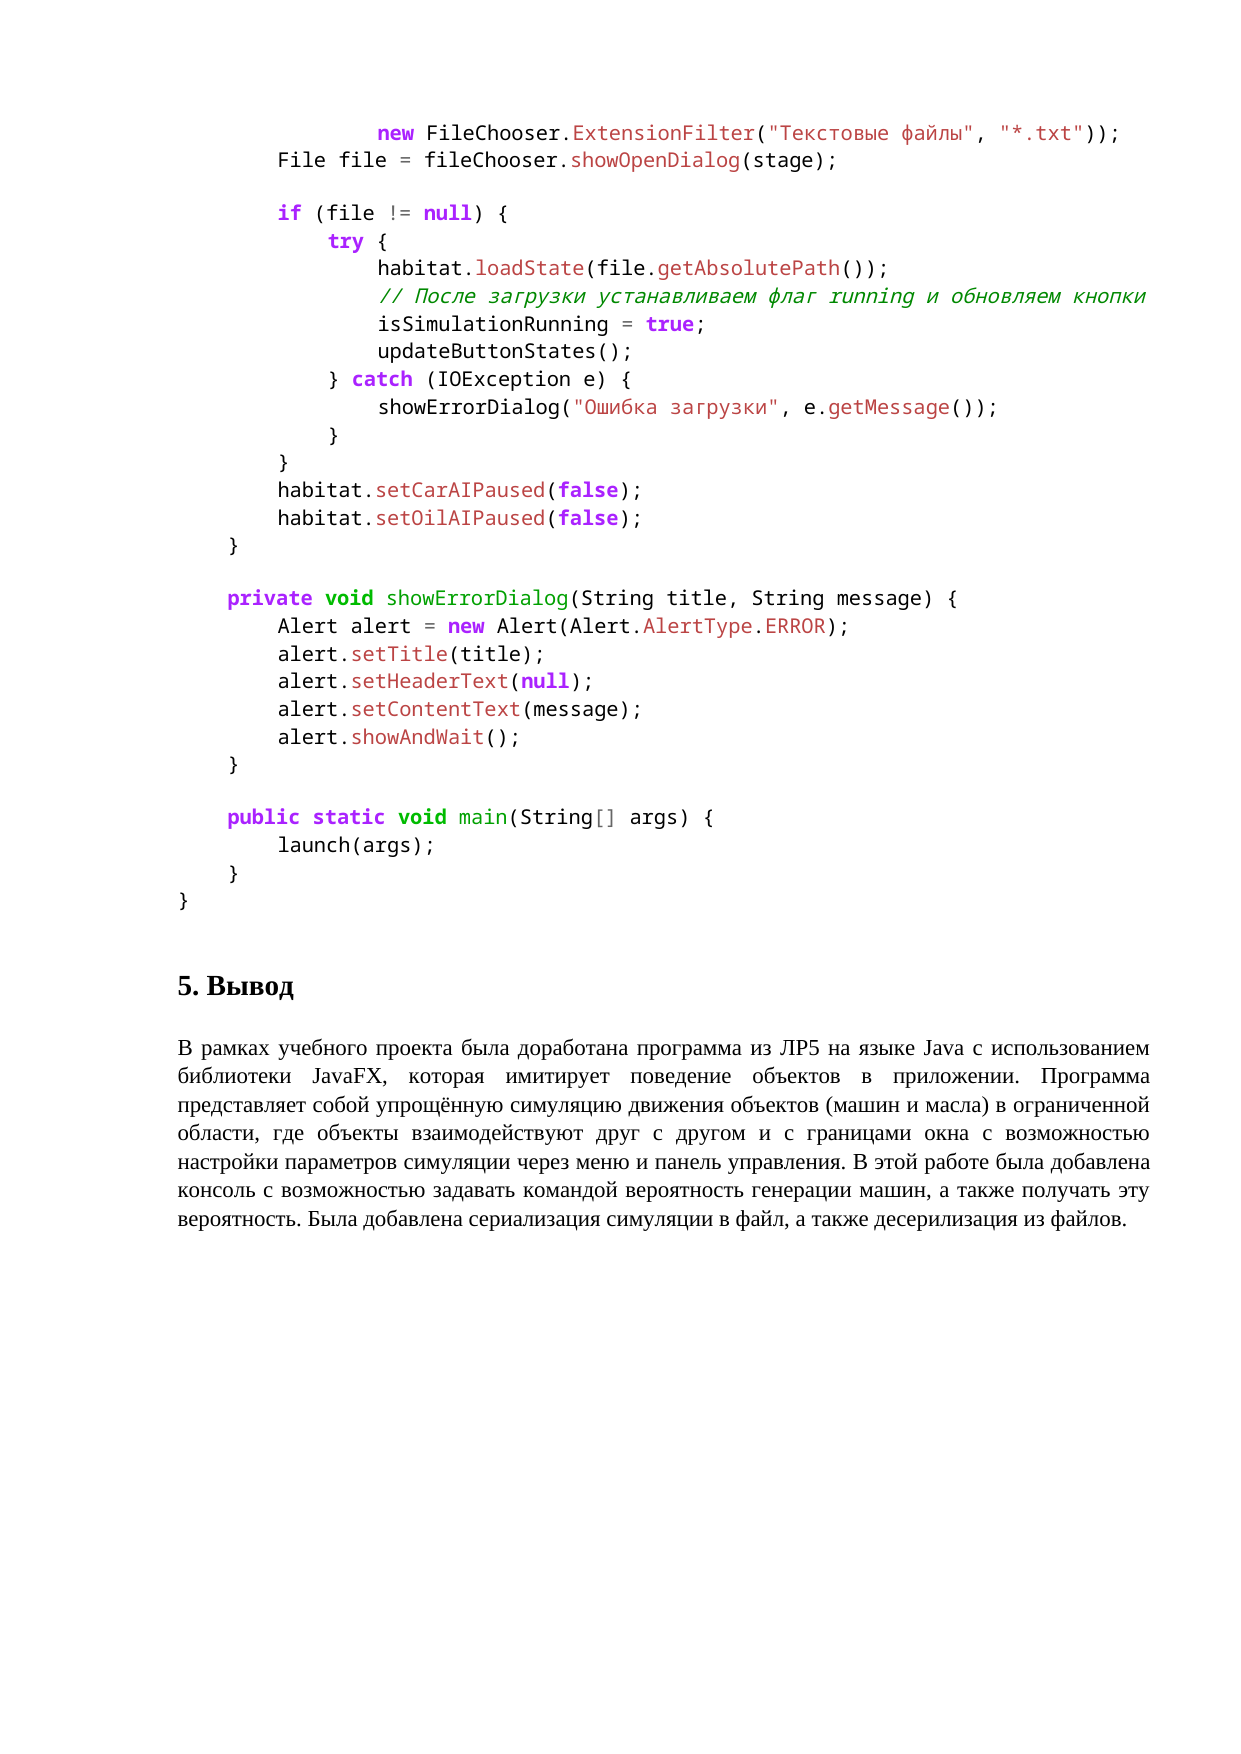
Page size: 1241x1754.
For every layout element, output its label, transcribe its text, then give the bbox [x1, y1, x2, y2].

text alert.setContentText(message); [177, 694, 1152, 722]
text habitat.setOilAIPaused(false); [177, 503, 1152, 531]
text File file = fileChooser.showOpenDialog(stage); [177, 146, 1152, 173]
text alert.showAndWait(); [177, 722, 1152, 750]
text } catch (IOException e) { [177, 365, 1152, 392]
text showErrorDialog("Ошибка загрузки", e.getMessage()); [177, 392, 1152, 420]
text Alert alert = new Alert(Alert.AlertType.ERROR); [177, 611, 1152, 639]
text } [177, 886, 1152, 913]
text public static void main(String[] args) { [177, 803, 1152, 830]
text } [177, 420, 1152, 448]
text } [177, 531, 1152, 559]
text } [177, 750, 1152, 778]
text updateButtonStates(); [177, 337, 1152, 365]
text // После загрузки устанавливаем флаг running и обновляем кнопки [177, 282, 1152, 309]
text try { [177, 226, 1152, 254]
text alert.setTitle(title); [177, 639, 1152, 667]
text } [177, 448, 1152, 476]
text new FileChooser.ExtensionFilter("Текстовые файлы", "*.txt")); [177, 118, 1152, 146]
text habitat.setCarAIPaused(false); [177, 476, 1152, 503]
text isSimulationRunning = true; [177, 309, 1152, 337]
text private void showErrorDialog(String title, String message) { [177, 584, 1152, 611]
text if (file != null) { [177, 198, 1152, 226]
text alert.setHeaderText(null); [177, 667, 1152, 694]
text habitat.loadState(file.getAbsolutePath()); [177, 254, 1152, 282]
text } [177, 858, 1152, 886]
text launch(args); [177, 830, 1152, 858]
text 5. Вывод [177, 968, 1152, 1002]
text В рамках учебного проекта была доработана программа из ЛР5 на языке Java с использованием библиотеки JavaFX, которая имитирует поведение объектов в приложении. Программа представляет собой упрощённую симуляцию движения объектов (машин и масла) в ограниченной области, где объекты взаимодействуют друг с другом и с границами окна с возможностью настройки параметров симуляции через меню и панель управления. В этой работе была добавлена консоль с возможностью задавать командой вероятность генерации машин, а также получать эту вероятность. Была добавлена сериализация симуляции в файл, а также десерилизация из файлов. [177, 1034, 1152, 1231]
